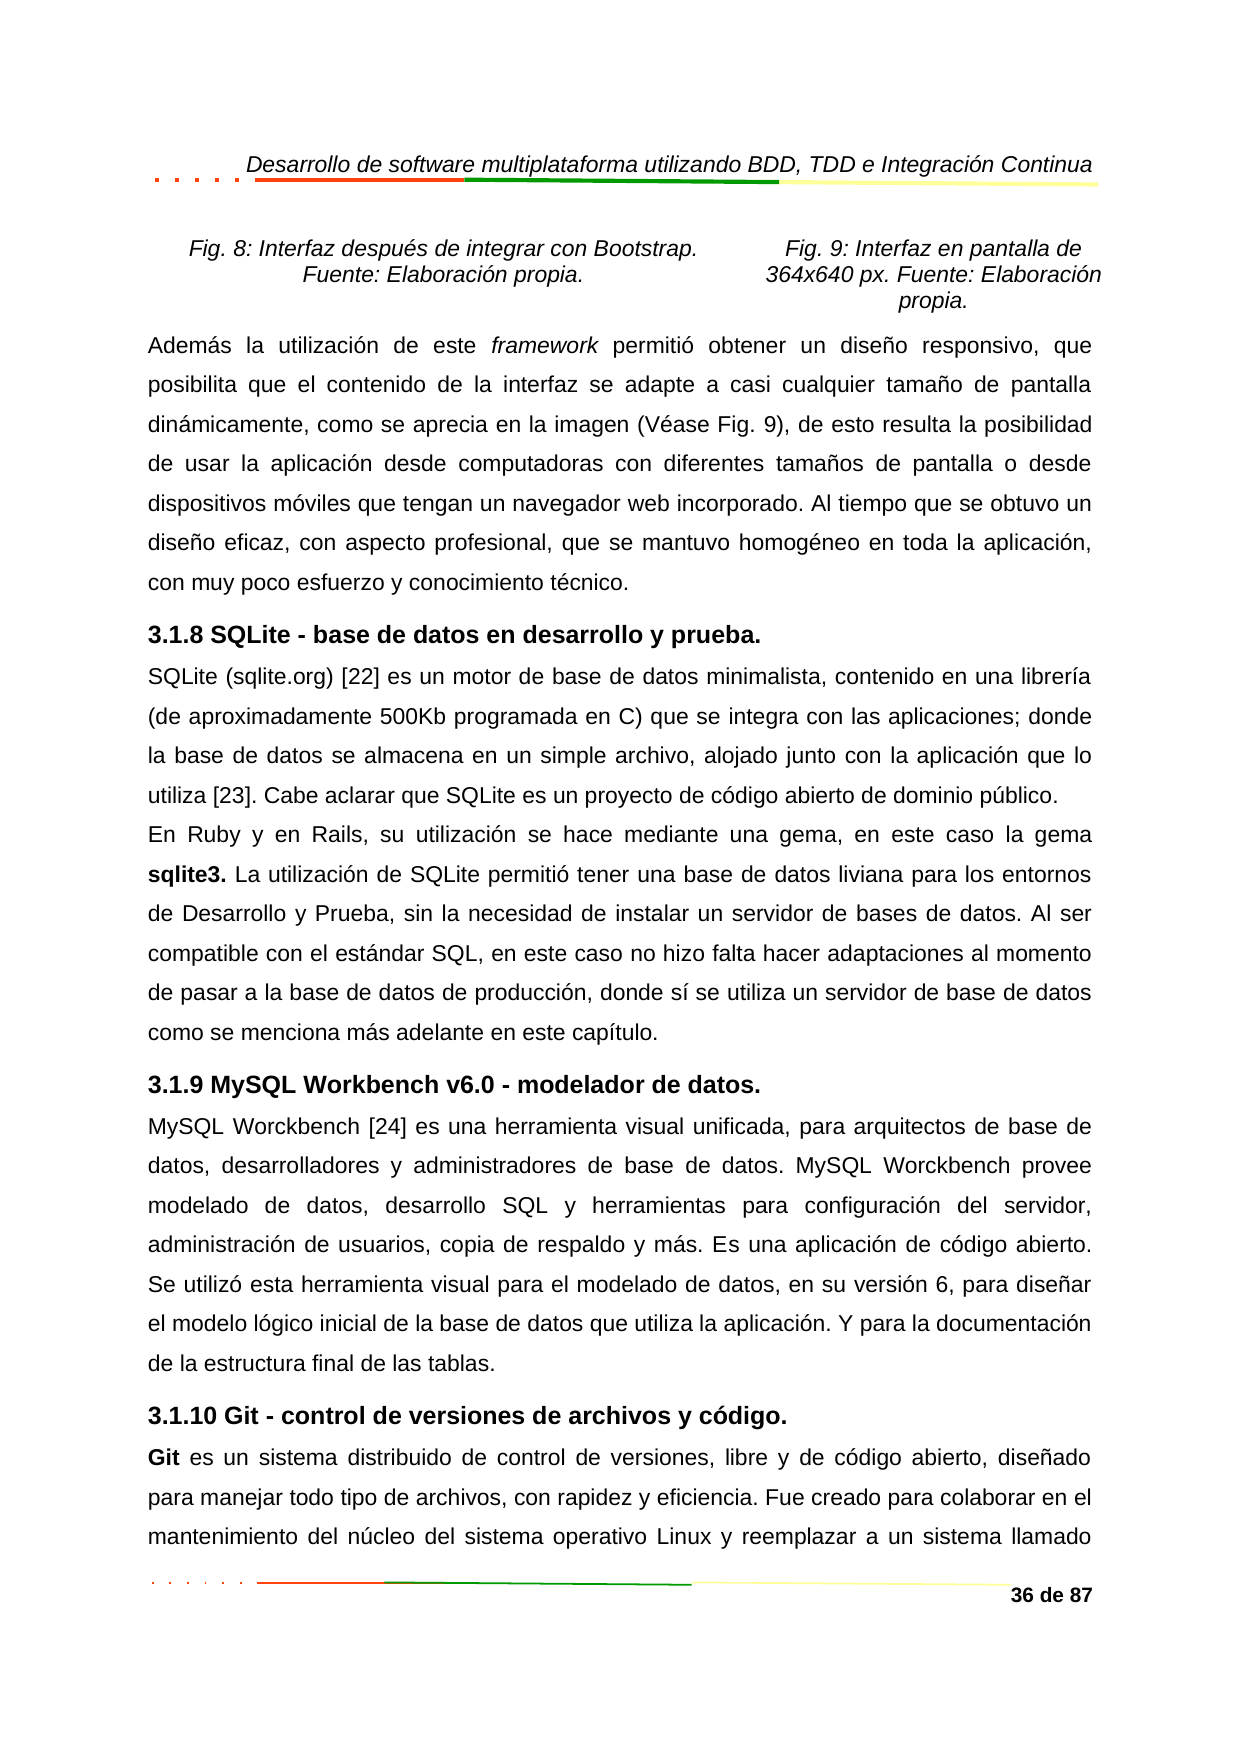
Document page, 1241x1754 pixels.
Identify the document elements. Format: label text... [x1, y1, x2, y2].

list 3.1.10 Git - control de versiones de archivos y código. [148, 1401, 1093, 1430]
text Además la utilización de este framework permitió obtener un diseño responsivo, que posibilita que el contenido de la interfaz se adapte a casi cualquier tamaño de pantalla dinámicamente, como se aprecia en la imagen (Véase Fig. 9), de esto resulta la posibilidad de usar la aplicación desde computadoras con diferentes tamaños de pantalla o desde dispositivos móviles que tengan un navegador web incorporado. Al tiempo que se obtuvo un diseño eficaz, con aspecto profesional, que se mantuvo homogéneo en toda la aplicación, con muy poco esfuerzo y conocimiento técnico. [148, 332, 1093, 595]
text SQLite (sqlite.org) [22] es un motor de base de datos minimalista, contenido en una librería (de aproximadamente 500Kb programada en C) que se integra con las aplicaciones; donde la base de datos se almacena en un simple archivo, alojado junto con la aplicación que lo utiliza [23]. Cabe aclarar que SQLite es un proyecto de código abierto de dominio público. [148, 663, 1093, 808]
text Git es un sistema distribuido de control de versiones, libre y de código abierto, diseñado para manejar todo tipo de archivos, con rapidez y eficiencia. Fue creado para colaborar en el mantenimiento del núcleo del sistema operativo Linux y reemplazar a un sistema llamado [148, 1444, 1093, 1549]
table_cell Fig. 9: Interfaz en pantalla de 364x640 px. Fuente: Elaboración propia. [739, 216, 1128, 332]
list 3.1.9 MySQL Workbench v6.0 - modelador de datos. [148, 1070, 1093, 1098]
table_cell Fig. 8: Interfaz después de integrar con Bootstrap. Fuente: Elaboración propia. [148, 216, 739, 332]
text En Ruby y en Rails, su utilización se hace mediante una gema, en este caso la gema sqlite3. La utilización de SQLite permitió tener una base de datos liviana para los entornos de Desarrollo y Prueba, sin la necesidad de instalar un servidor de bases de datos. Al ser compatible con el estándar SQL, en este caso no hizo falta hacer adaptaciones al momento de pasar a la base de datos de producción, donde sí se utiliza un servidor de base de datos como se menciona más adelante en este capítulo. [148, 821, 1093, 1045]
text MySQL Worckbench [24] es una herramienta visual unificada, para arquitectos de base de datos, desarrolladores y administradores de base de datos. MySQL Worckbench provee modelado de datos, desarrollo SQL y herramientas para configuración del servidor, administración de usuarios, copia de respaldo y más. Es una aplicación de código abierto. Se utilizó esta herramienta visual para el modelado de datos, en su versión 6, para diseñar el modelo lógico inicial de la base de datos que utiliza la aplicación. Y para la documentación de la estructura final de las tablas. [148, 1113, 1093, 1376]
list 3.1.8 SQLite - base de datos en desarrollo y prueba. [148, 620, 1093, 649]
